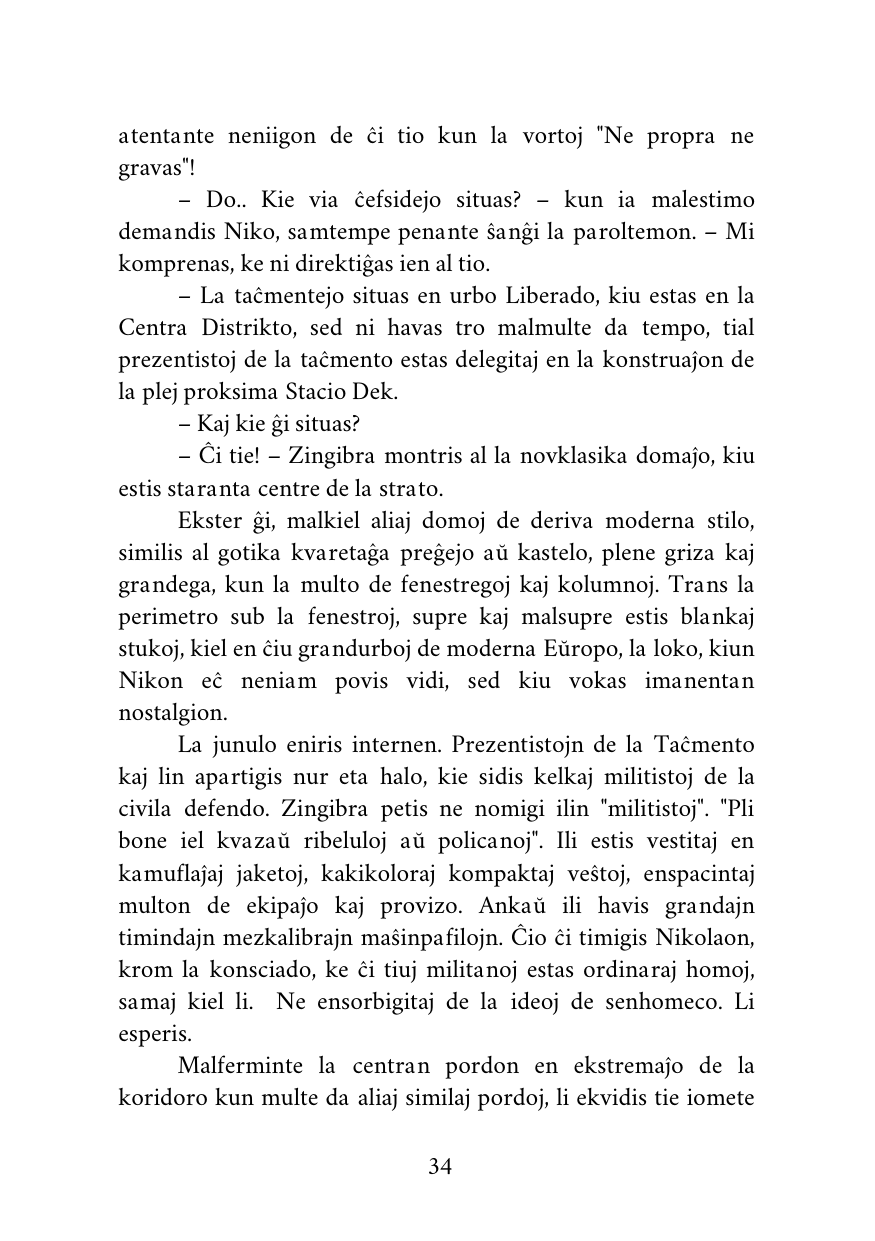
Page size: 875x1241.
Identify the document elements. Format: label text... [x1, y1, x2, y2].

text La junulo eniris internen. Prezentistojn de la Taĉmento kaj lin apartigis nur eta halo, kie sidis kelkaj militistoj de la civila defendo. Zingibra petis ne nomigi ilin "militistoj". "Pli bone iel kvazaŭ ribeluloj aŭ policanoj". Ili estis vestitaj en kamuflaĵaj jaketoj, kakikoloraj kompaktaj veŝtoj, enspacintaj multon de ekipaĵo kaj provizo. Ankaŭ ili havis grandajn timindajn mezkalibrajn maŝinpafilojn. Ĉio ĉi timigis Nikolaon, krom la konsciado, ke ĉi tiuj militanoj estas ordinaraj homoj, samaj kiel li. Ne ensorbigitaj de la ideoj de senhomeco. Li esperis. [118, 728, 756, 1048]
text atentante neniigon de ĉi tio kun la vortoj "Ne propra ne gravas"! [118, 118, 756, 182]
text – La taĉmentejo situas en urbo Liberado, kiu estas en la Centra Distrikto, sed ni havas tro malmulte da tempo, tial prezentistoj de la taĉmento estas delegitaj en la konstruaĵon de la plej proksima Stacio Dek. [118, 278, 756, 407]
text – Do.. Kie via ĉefsidejo situas? – kun ia malestimo demandis Niko, samtempe penante ŝanĝi la paroltemon. – Mi komprenas, ke ni direktiĝas ien al tio. [118, 182, 756, 278]
text Ekster ĝi, malkiel aliaj domoj de deriva moderna stilo, similis al gotika kvaretaĝa preĝejo aŭ kastelo, plene griza kaj grandega, kun la multo de fenestregoj kaj kolumnoj. Trans la perimetro sub la fenestroj, supre kaj malsupre estis blankaj stukoj, kiel en ĉiu grandurboj de moderna Eŭropo, la loko, kiun Nikon eĉ neniam povis vidi, sed kiu vokas imanentan nostalgion. [118, 503, 756, 728]
text Malferminte la centran pordon en ekstremaĵo de la koridoro kun multe da aliaj similaj pordoj, li ekvidis tie iomete [118, 1048, 756, 1113]
text – Ĉi tie! – Zingibra montris al la novklasika domaĵo, kiu estis staranta centre de la strato. [118, 439, 756, 503]
text – Kaj kie ĝi situas? [118, 407, 756, 439]
